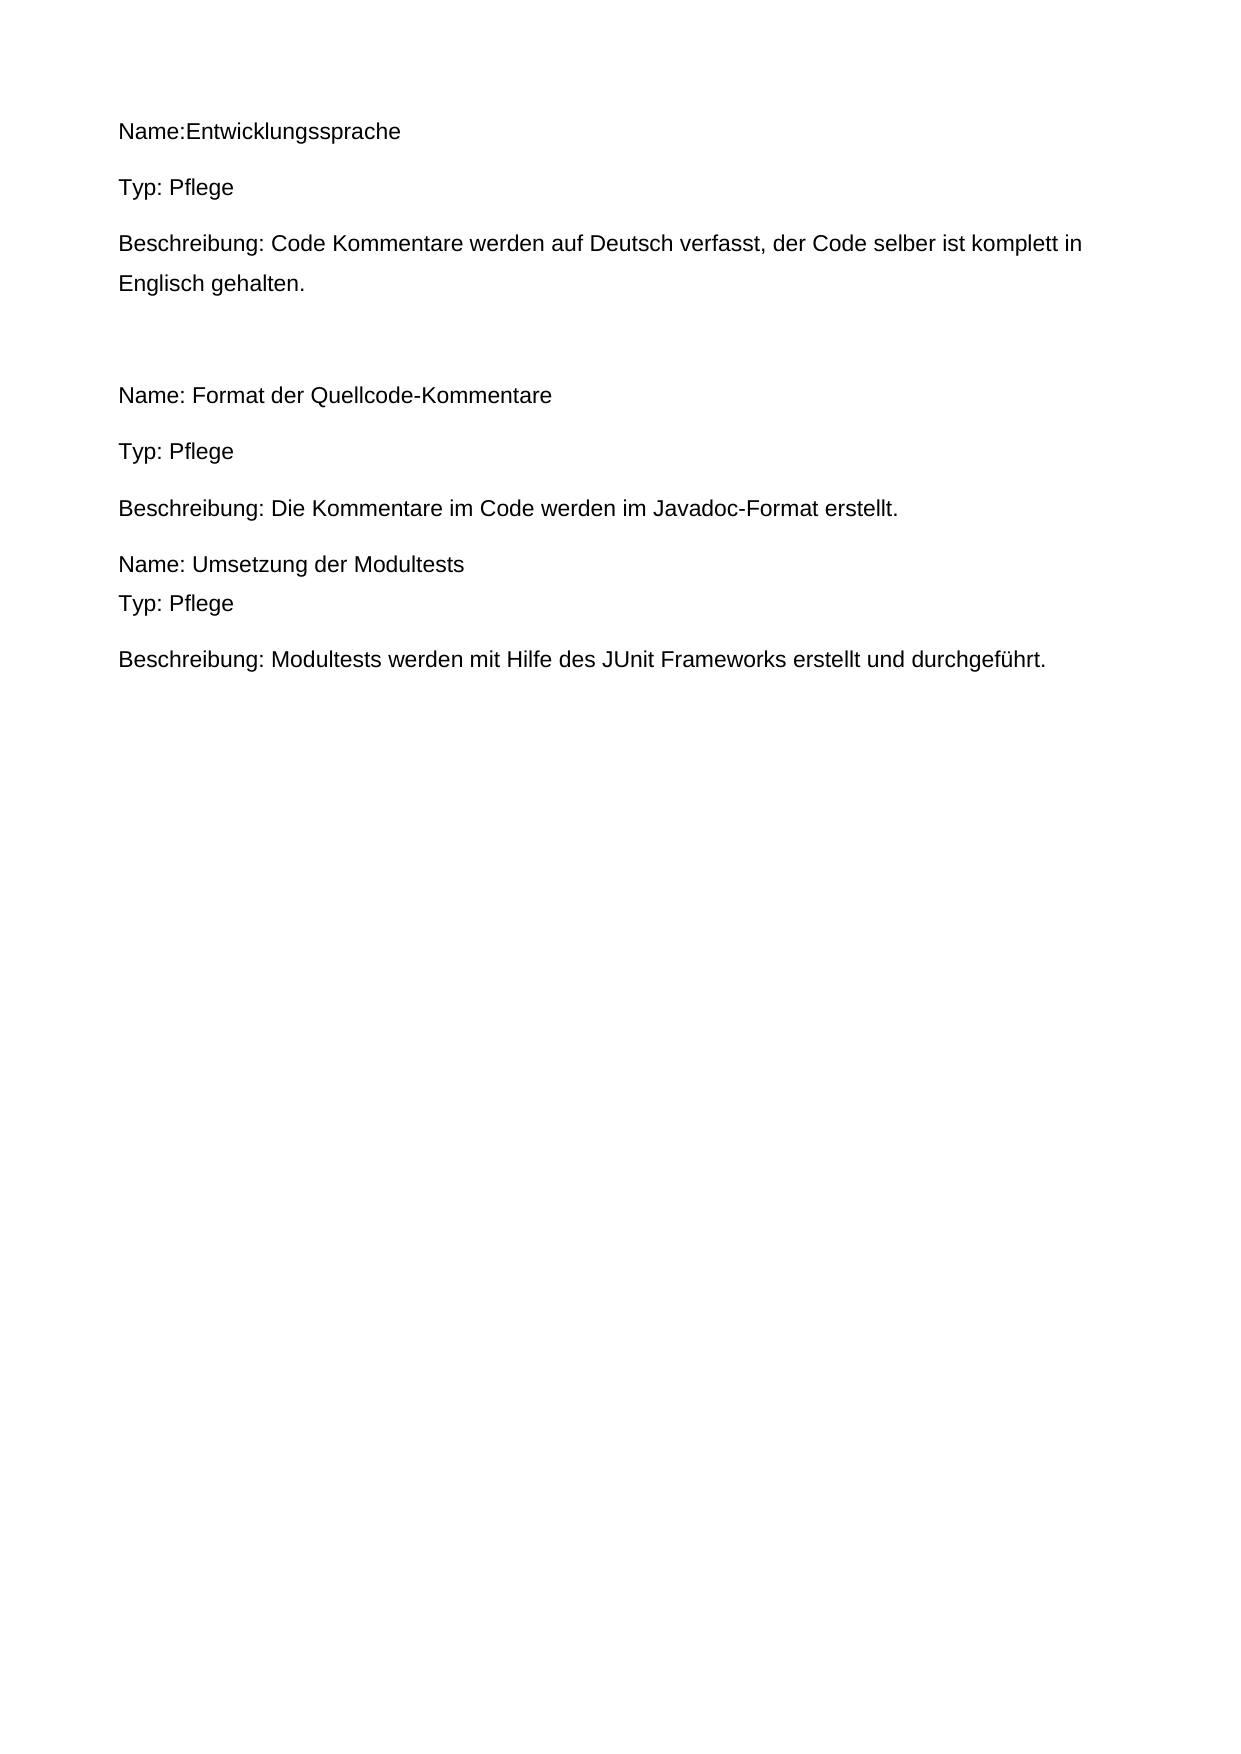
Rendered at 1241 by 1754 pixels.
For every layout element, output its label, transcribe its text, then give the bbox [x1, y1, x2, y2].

text Name:Entwicklungssprache [118, 118, 1122, 144]
text Name: Format der Quellcode-Kommentare [118, 382, 1122, 408]
text Beschreibung: Modultests werden mit Hilfe des JUnit Frameworks erstellt und durchgeführt. [118, 646, 1122, 673]
text Typ: Pflege [118, 174, 1122, 201]
text Typ: Pflege [118, 438, 1122, 465]
text Name: Umsetzung der Modultests Typ: Pflege [118, 551, 1122, 616]
text Beschreibung: Die Kommentare im Code werden im Javadoc-Format erstellt. [118, 494, 1122, 521]
text Beschreibung: Code Kommentare werden auf Deutsch verfasst, der Code selber ist komplett in Englisch gehalten. [118, 230, 1122, 296]
